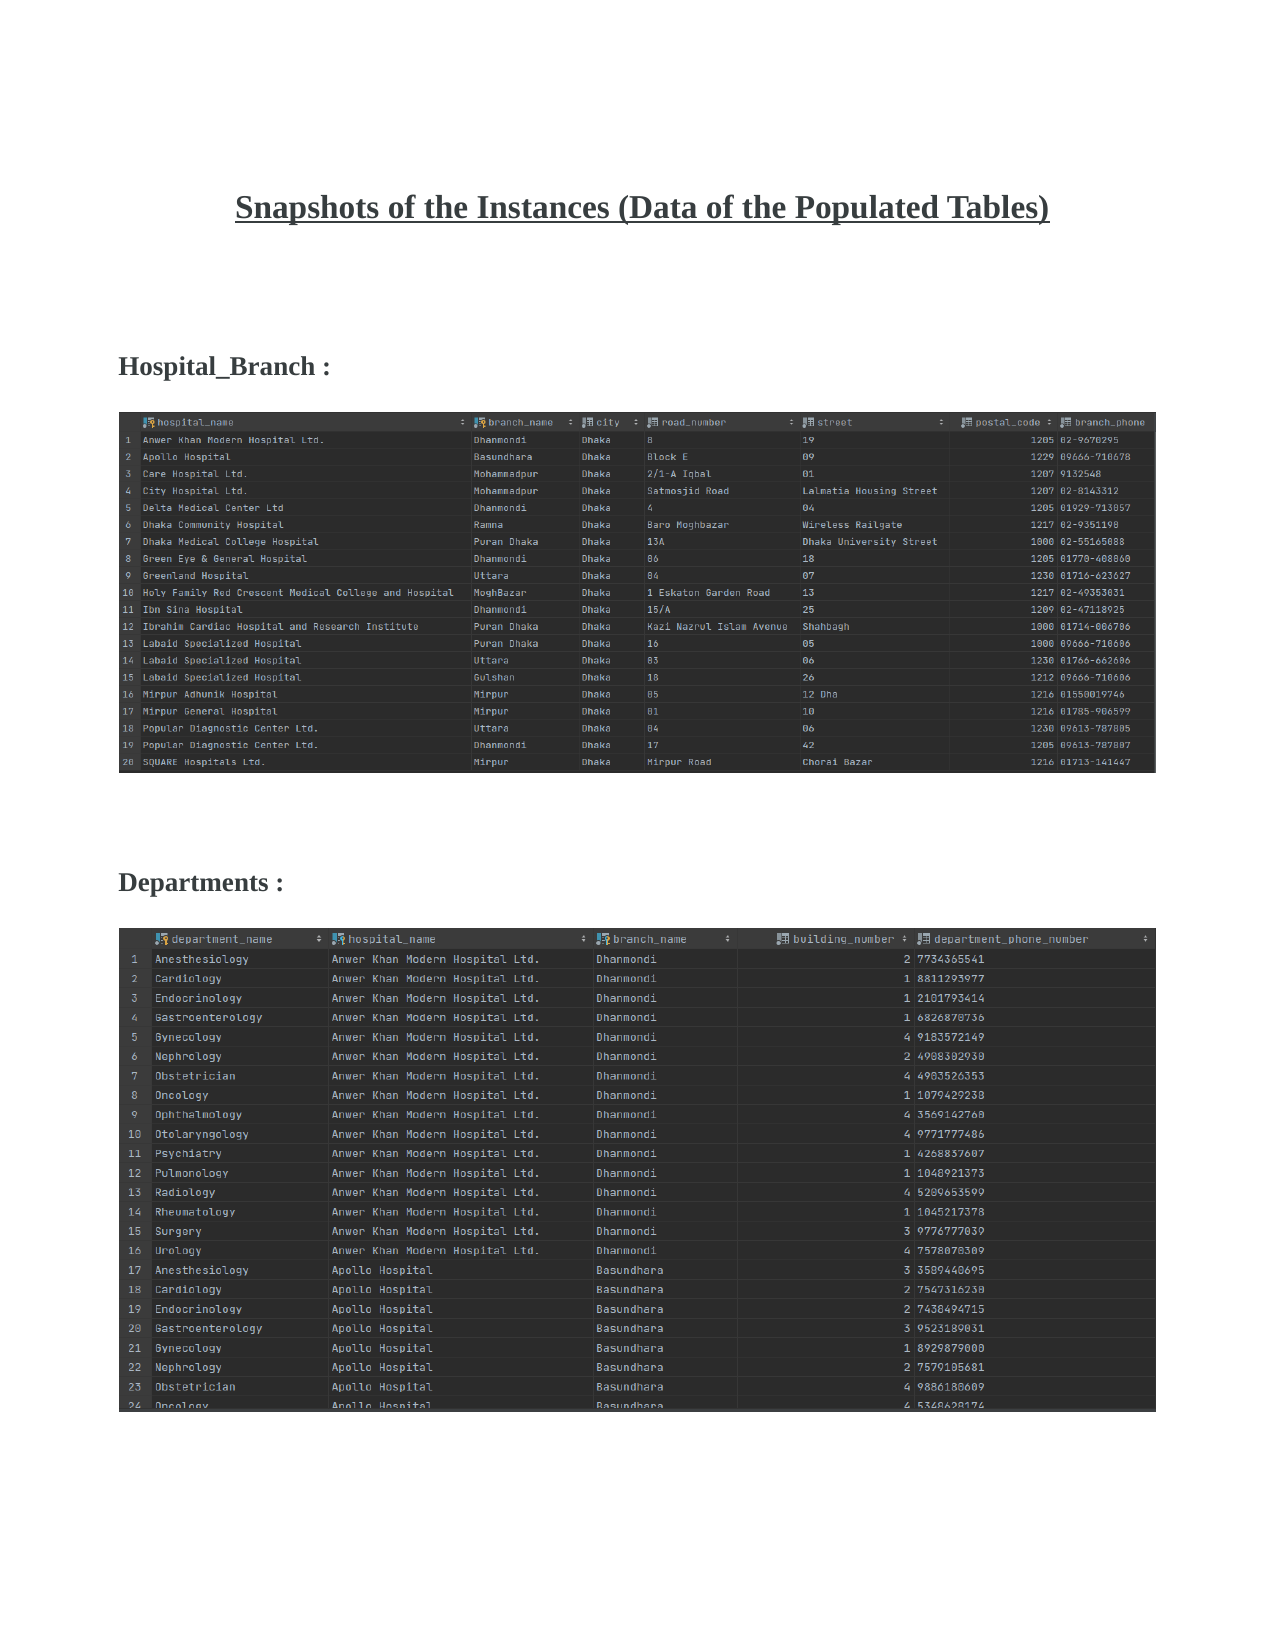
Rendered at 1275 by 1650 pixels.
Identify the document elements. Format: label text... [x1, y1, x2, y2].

picture [119, 412, 1156, 773]
text Hospital_Branch : [118, 351, 1155, 382]
text Snapshots of the Instances (Data of the Populated Tables) [118, 188, 1155, 226]
picture [119, 928, 1156, 1412]
text Departments : [118, 866, 1155, 897]
